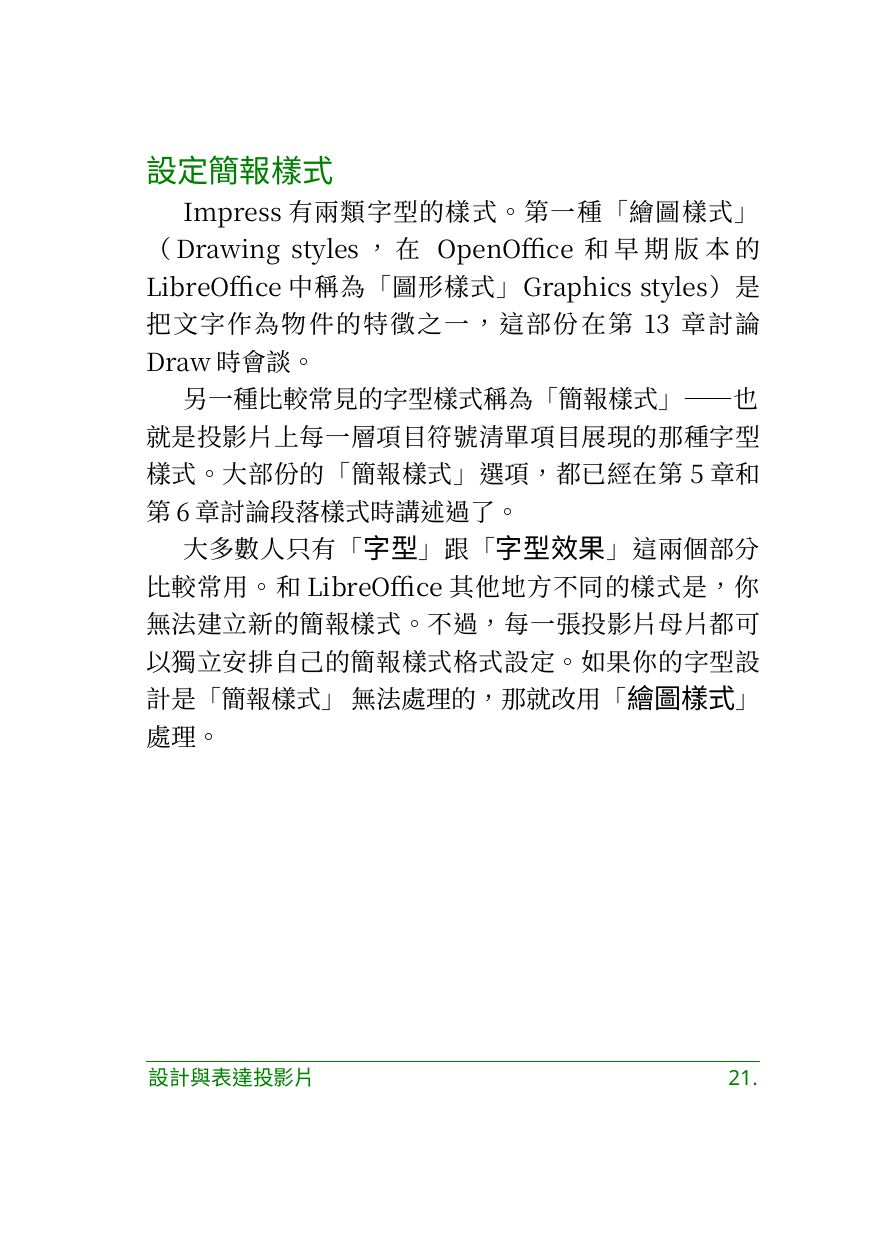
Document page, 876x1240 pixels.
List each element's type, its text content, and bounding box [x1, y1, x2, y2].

subtitle 設定簡報樣式 [146, 146, 760, 191]
text 大多數人只有「字型」跟「字型效果」這兩個部分比較常用。和LibreOffice其他地方不同的樣式是，你無法建立新的簡報樣式。不過，每一張投影片母片都可以獨立安排自己的簡報樣式格式設定。如果你的字型設計是「簡報樣式」 無法處理的，那就改用「繪圖樣式」處理。 [146, 528, 760, 753]
text Impress有兩類字型的樣式。第一種「繪圖樣式」（Drawing styles，在 OpenOffice和早期版本的LibreOffice中稱為「圖形樣式」Graphics styles）是把文字作為物件的特徵之一，這部份在第 13 章討論Draw時會談。 [146, 191, 760, 378]
text 另一種比較常見的字型樣式稱為「簡報樣式」——也就是投影片上每一層項目符號清單項目展現的那種字型樣式。大部份的「簡報樣式」選項，都已經在第5章和第6章討論段落樣式時講述過了。 [146, 378, 760, 528]
